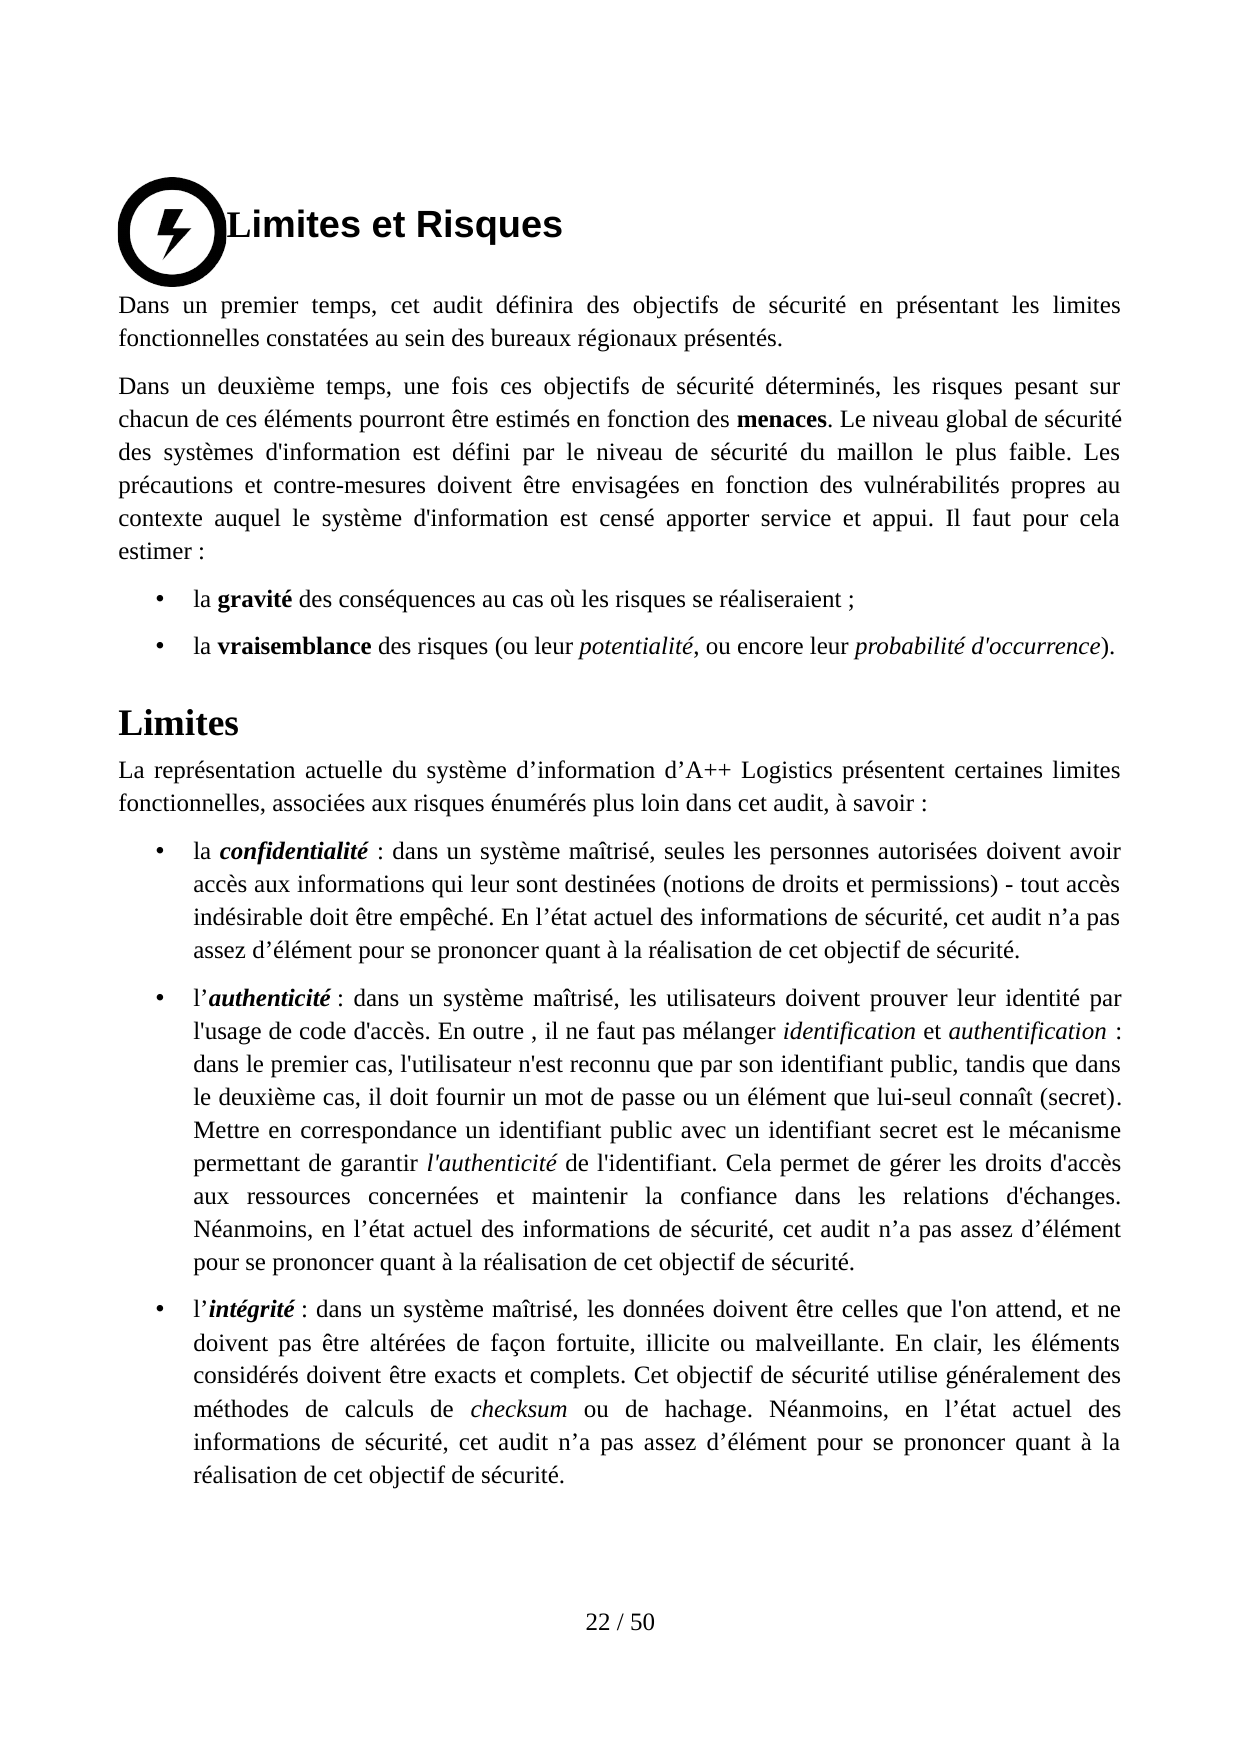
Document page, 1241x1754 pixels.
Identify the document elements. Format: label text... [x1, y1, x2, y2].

text La représentation actuelle du système d’information d’A++ Logistics présentent certaines limites fonctionnelles, associées aux risques énumérés plus loin dans cet audit, à savoir : [118, 756, 1122, 817]
subtitle Limites et Risques [227, 201, 1122, 245]
list la confidentialité : dans un système maîtrisé, seules les personnes autorisées doivent avoir accès aux informations qui leur sont destinées (notions de droits et permissions) - tout accès indésirable doit être empêché. En l’état actuel des informations de sécurité, cet audit n’a pas assez d’élément pour se prononcer quant à la réalisation de cet objectif de sécurité. [156, 836, 1122, 964]
picture [117, 177, 227, 287]
text Dans un premier temps, cet audit définira des objectifs de sécurité en présentant les limites fonctionnelles constatées au sein des bureaux régionaux présentés. [118, 291, 1122, 352]
list la gravité des conséquences au cas où les risques se réaliseraient ; [156, 584, 1122, 613]
list l’intégrité : dans un système maîtrisé, les données doivent être celles que l'on attend, et ne doivent pas être altérées de façon fortuite, illicite ou malveillante. En clair, les éléments considérés doivent être exacts et complets. Cet objectif de sécurité utilise généralement des méthodes de calculs de checksum ou de hachage. Néanmoins, en l’état actuel des informations de sécurité, cet audit n’a pas assez d’élément pour se prononcer quant à la réalisation de cet objectif de sécurité. [156, 1294, 1122, 1488]
subtitle Limites [118, 700, 1122, 743]
text Dans un deuxième temps, une fois ces objectifs de sécurité déterminés, les risques pesant sur chacun de ces éléments pourront être estimés en fonction des menaces. Le niveau global de sécurité des systèmes d'information est défini par le niveau de sécurité du maillon le plus faible. Les précautions et contre-mesures doivent être envisagées en fonction des vulnérabilités propres au contexte auquel le système d'information est censé apporter service et appui. Il faut pour cela estimer : [118, 371, 1122, 565]
list l’authenticité : dans un système maîtrisé, les utilisateurs doivent prouver leur identité par l'usage de code d'accès. En outre , il ne faut pas mélanger identification et authentification : dans le premier cas, l'utilisateur n'est reconnu que par son identifiant public, tandis que dans le deuxième cas, il doit fournir un mot de passe ou un élément que lui-seul connaît (secret). Mettre en correspondance un identifiant public avec un identifiant secret est le mécanisme permettant de garantir l'authenticité de l'identifiant. Cela permet de gérer les droits d'accès aux ressources concernées et maintenir la confiance dans les relations d'échanges. Néanmoins, en l’état actuel des informations de sécurité, cet audit n’a pas assez d’élément pour se prononcer quant à la réalisation de cet objectif de sécurité. [156, 983, 1122, 1276]
list la vraisemblance des risques (ou leur potentialité, ou encore leur probabilité d'occurrence). [156, 631, 1122, 660]
